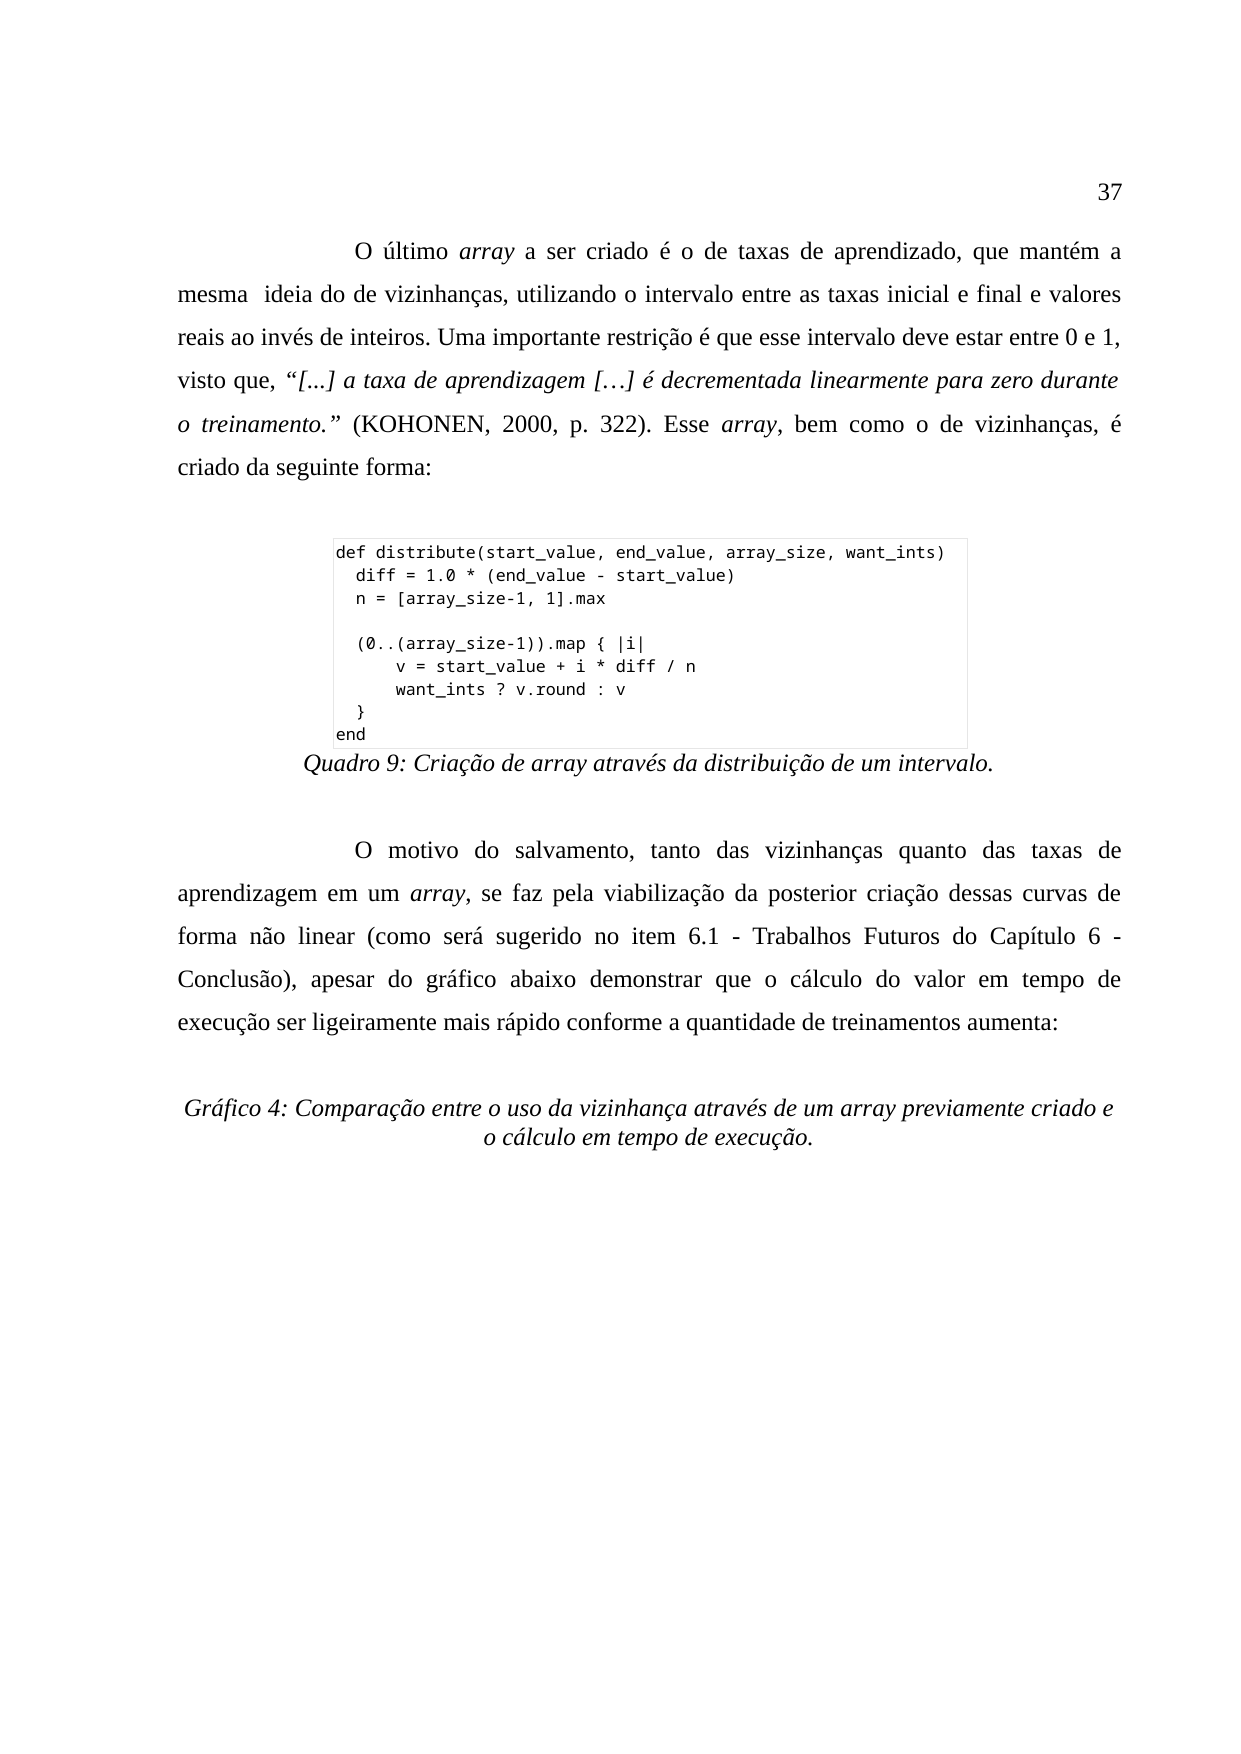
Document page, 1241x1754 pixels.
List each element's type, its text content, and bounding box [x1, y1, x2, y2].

text Gráfico 4: Comparação entre o uso da vizinhança através de um array previamente criado e o cálculo em tempo de execução. [177, 1093, 1122, 1151]
text O último array a ser criado é o de taxas de aprendizado, que mantém a mesma ideia do de vizinhanças, utilizando o intervalo entre as taxas inicial e final e valores reais ao invés de inteiros. Uma importante restrição é que esse intervalo deve estar entre 0 e 1, visto que, “[...] a taxa de aprendizagem […] é decrementada linearmente para zero durante o treinamento.” (KOHONEN, 2000, p. 322). Esse array, bem como o de vizinhanças, é criado da seguinte forma: [177, 236, 1122, 481]
text n = [array_size-1, 1].max [336, 586, 964, 609]
text } [336, 700, 964, 723]
text O motivo do salvamento, tanto das vizinhanças quanto das taxas de aprendizagem em um array, se faz pela viabilização da posterior criação dessas curvas de forma não linear (como será sugerido no item 6.1 - Trabalhos Futuros do Capítulo 6 - Conclusão), apesar do gráfico abaixo demonstrar que o cálculo do valor em tempo de execução ser ligeiramente mais rápido conforme a quantidade de treinamentos aumenta: [177, 835, 1122, 1036]
text end [336, 723, 964, 745]
text def distribute(start_value, end_value, array_size, want_ints) [336, 541, 964, 564]
text diff = 1.0 * (end_value - start_value) [336, 564, 964, 586]
text Quadro 9: Criação de array através da distribuição de um intervalo. [177, 748, 1122, 777]
text (0..(array_size-1)).map { |i| [336, 632, 964, 654]
text want_ints ? v.round : v [336, 677, 964, 700]
text v = start_value + i * diff / n [336, 654, 964, 677]
